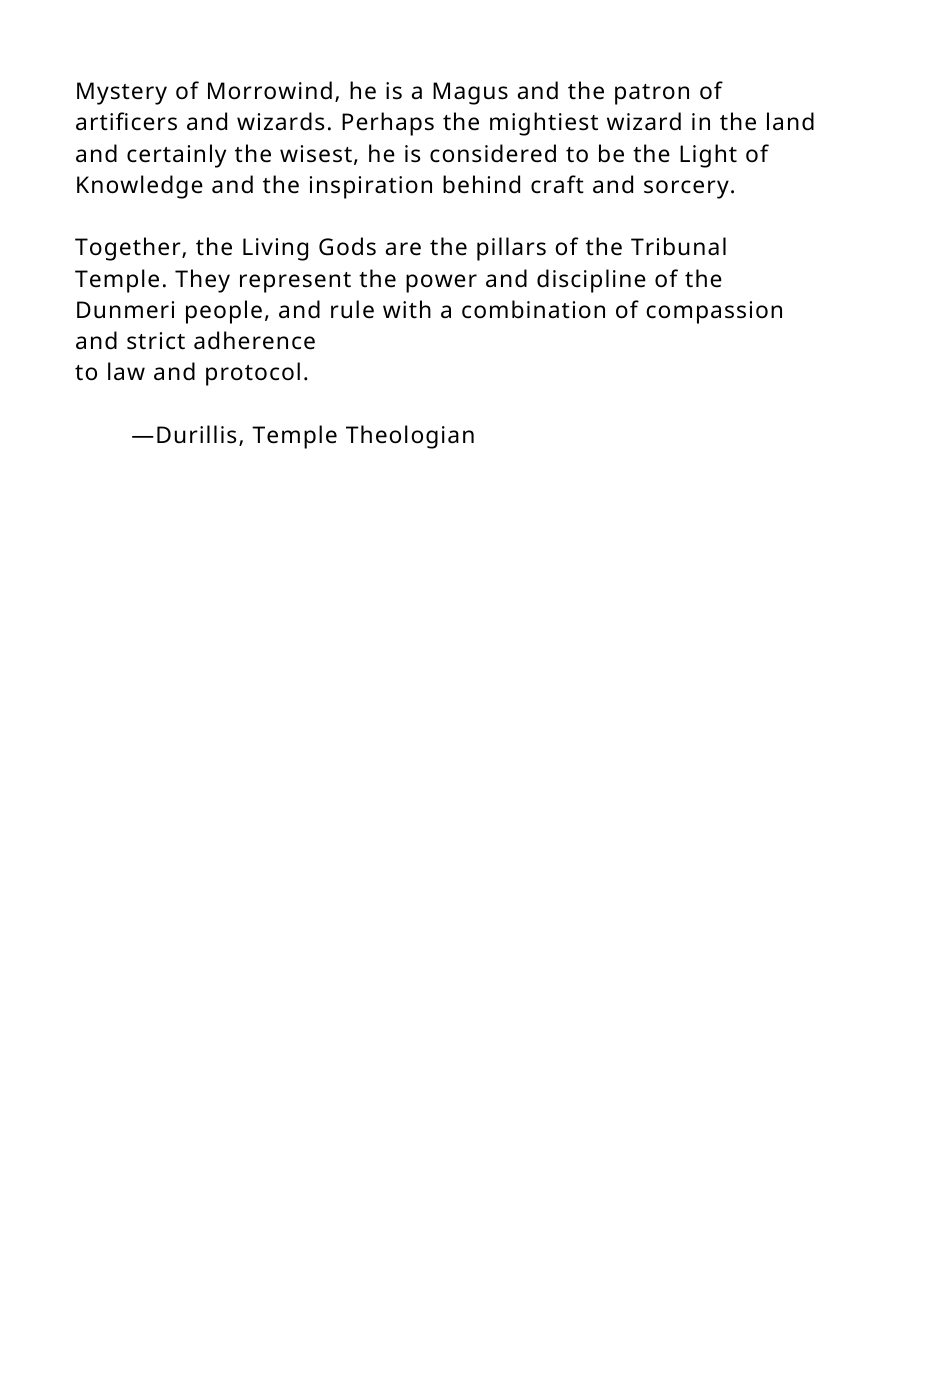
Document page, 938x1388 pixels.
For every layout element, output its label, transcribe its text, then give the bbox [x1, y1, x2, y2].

text Together, the Living Gods are the pillars of the Tribunal Temple. They represent the power and discipline of the Dunmeri people, and rule with a combination of compassion and strict adherence to law and protocol. [75, 231, 825, 387]
text —Durillis, Temple Theologian [131, 419, 825, 450]
text Mystery of Morrowind, he is a Magus and the patron of artificers and wizards. Perhaps the mightiest wizard in the land and certainly the wisest, he is considered to be the Light of Knowledge and the inspiration behind craft and sorcery. [75, 75, 825, 200]
